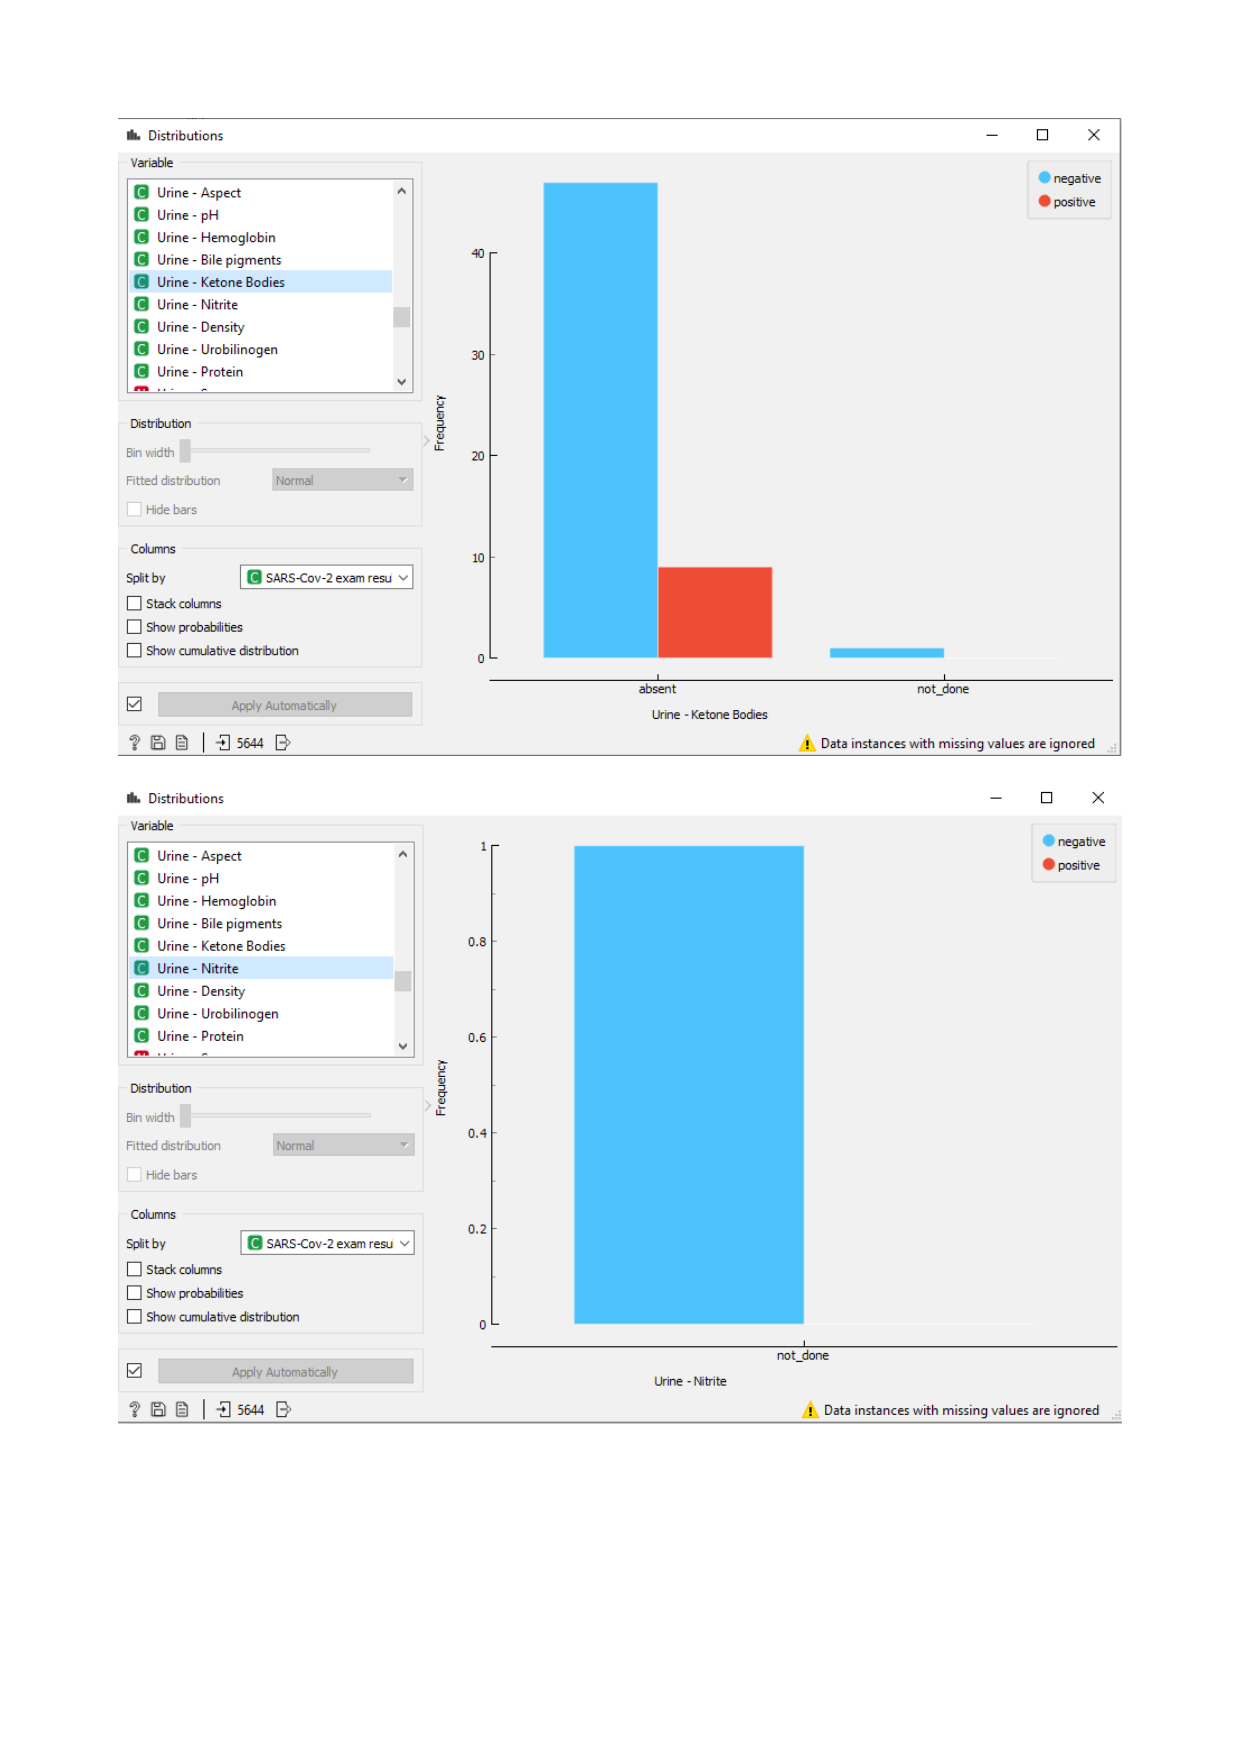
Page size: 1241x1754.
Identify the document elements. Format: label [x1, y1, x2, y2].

picture [118, 783, 1122, 1424]
picture [118, 118, 1122, 756]
